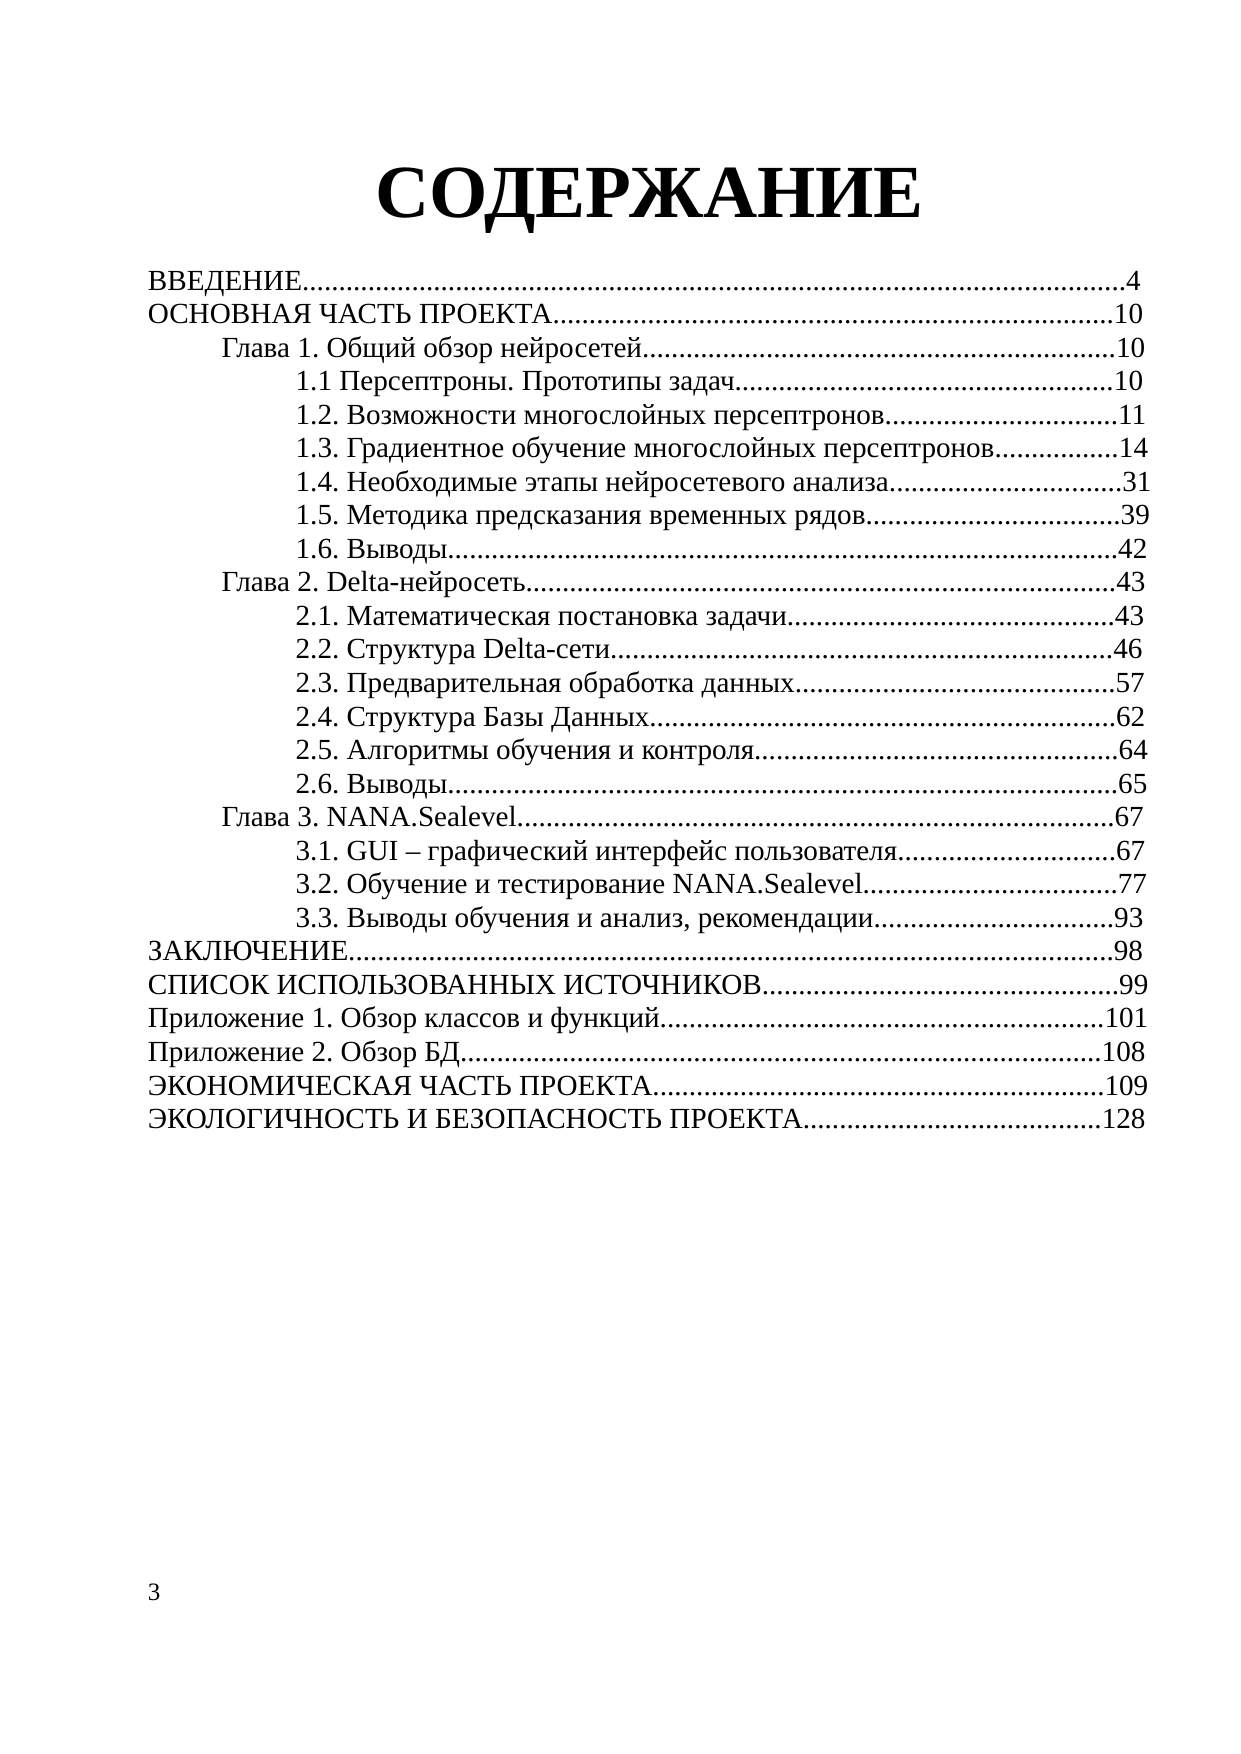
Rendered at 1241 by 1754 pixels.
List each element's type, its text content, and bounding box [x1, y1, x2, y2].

text 2.3. Предварительная обработка данных............................................57 [148, 665, 1152, 699]
text 1.2. Возможности многослойных персептронов................................11 [148, 397, 1152, 430]
text 2.1. Математическая постановка задачи.............................................43 [148, 598, 1152, 632]
text ЭКОНОМИЧЕСКАЯ ЧАСТЬ ПРОЕКТА..............................................................109 [148, 1068, 1152, 1101]
text СОДЕРЖАНИЕ [148, 148, 1152, 234]
text 1.5. Методика предсказания временных рядов...................................39 [148, 497, 1152, 531]
text 3.3. Выводы обучения и анализ, рекомендации.................................93 [148, 900, 1152, 933]
text 3.2. Обучение и тестирование NANA.Sealevel...................................77 [148, 866, 1152, 900]
text Глава 1. Общий обзор нейросетей.................................................................10 [148, 330, 1152, 363]
text Приложение 1. Обзор классов и функций.............................................................101 [148, 1001, 1152, 1034]
text 1.4. Необходимые этапы нейросетевого анализа................................31 [148, 464, 1152, 497]
text Глава 3. NANA.Sealevel..................................................................................67 [148, 799, 1152, 833]
text Приложение 2. Обзор БД........................................................................................108 [148, 1034, 1152, 1068]
text 1.3. Градиентное обучение многослойных персептронов.................14 [148, 430, 1152, 464]
text 2.5. Алгоритмы обучения и контроля..................................................64 [148, 732, 1152, 766]
text 2.6. Выводы............................................................................................65 [148, 766, 1152, 799]
text 2.4. Структура Базы Данных................................................................62 [148, 699, 1152, 732]
text ЭКОЛОГИЧНОСТЬ И БЕЗОПАСНОСТЬ ПРОЕКТА.........................................128 [148, 1101, 1152, 1135]
text 1.1 Персептроны. Прототипы задач....................................................10 [148, 363, 1152, 397]
text Глава 2. Delta-нейросеть.................................................................................43 [148, 564, 1152, 598]
text 1.6. Выводы............................................................................................42 [148, 531, 1152, 564]
text СПИСОК ИСПОЛЬЗОВАННЫХ ИСТОЧНИКОВ.................................................99 [148, 967, 1152, 1001]
text 2.2. Структура Delta-cети.....................................................................46 [148, 632, 1152, 665]
text 3.1. GUI – графический интерфейс пользователя..............................67 [148, 833, 1152, 866]
text ОСНОВНАЯ ЧАСТЬ ПРОЕКТА.............................................................................10 [148, 296, 1152, 330]
text ЗАКЛЮЧЕНИЕ.........................................................................................................98 [148, 933, 1152, 967]
text ВВЕДЕНИЕ.................................................................................................................4 [148, 263, 1152, 296]
